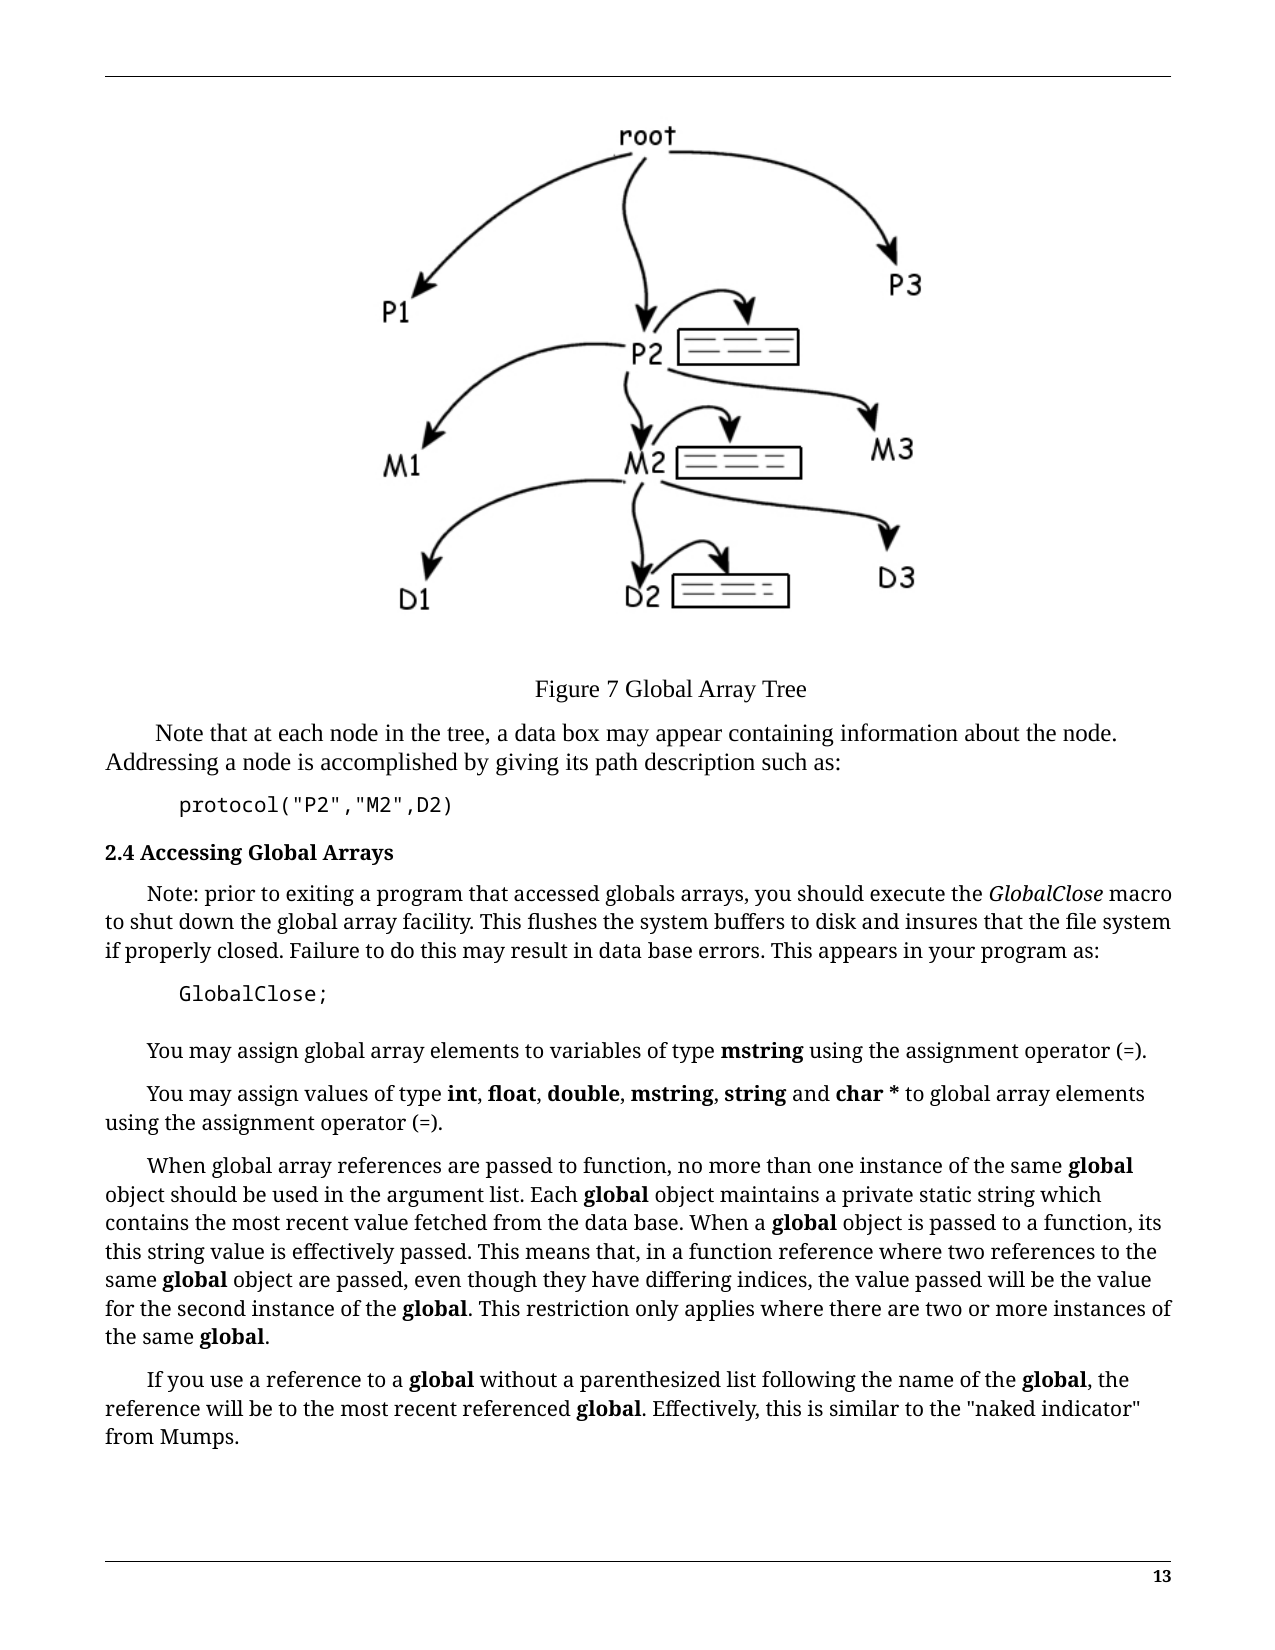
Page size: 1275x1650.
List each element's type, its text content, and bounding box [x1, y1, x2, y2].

text You may assign values of type int, float, double, mstring, string and char * to global array elements using the assignment operator (=). [105, 1079, 1186, 1136]
text Note that at each node in the tree, a data box may appear containing information about the node. Addressing a node is accomplished by giving its path description such as: [105, 718, 1186, 776]
text If you use a reference to a global without a parenthesized list following the name of the global, the reference will be to the most recent referenced global. Effectively, this is similar to the "naked indicator" from Mumps. [105, 1366, 1186, 1451]
text Figure 7 Global Array Tree [105, 674, 1186, 703]
subtitle Accessing Global Arrays [105, 838, 1186, 867]
picture [319, 106, 1023, 660]
text Note: prior to exiting a program that accessed globals arrays, you should execute the GlobalClose macro to shut down the global array facility. This flushes the system buffers to disk and insures that the file system if properly closed. Failure to do this may result in data base errors. This appears in your program as: [105, 879, 1186, 964]
text When global array references are passed to function, no more than one instance of the same global object should be used in the argument list. Each global object maintains a private static string which contains the most recent value fetched from the data base. When a global object is passed to a function, its this string value is effectively passed. This means that, in a function reference where two references to the same global object are passed, even though they have differing indices, the value passed will be the value for the second instance of the global. This restriction only applies where there are two or more instances of the same global. [105, 1151, 1186, 1351]
text GlobalClose; [179, 979, 1186, 1008]
text You may assign global array elements to variables of type mstring using the assignment operator (=). [105, 1036, 1186, 1064]
text protocol("P2","M2",D2) [179, 791, 1186, 819]
